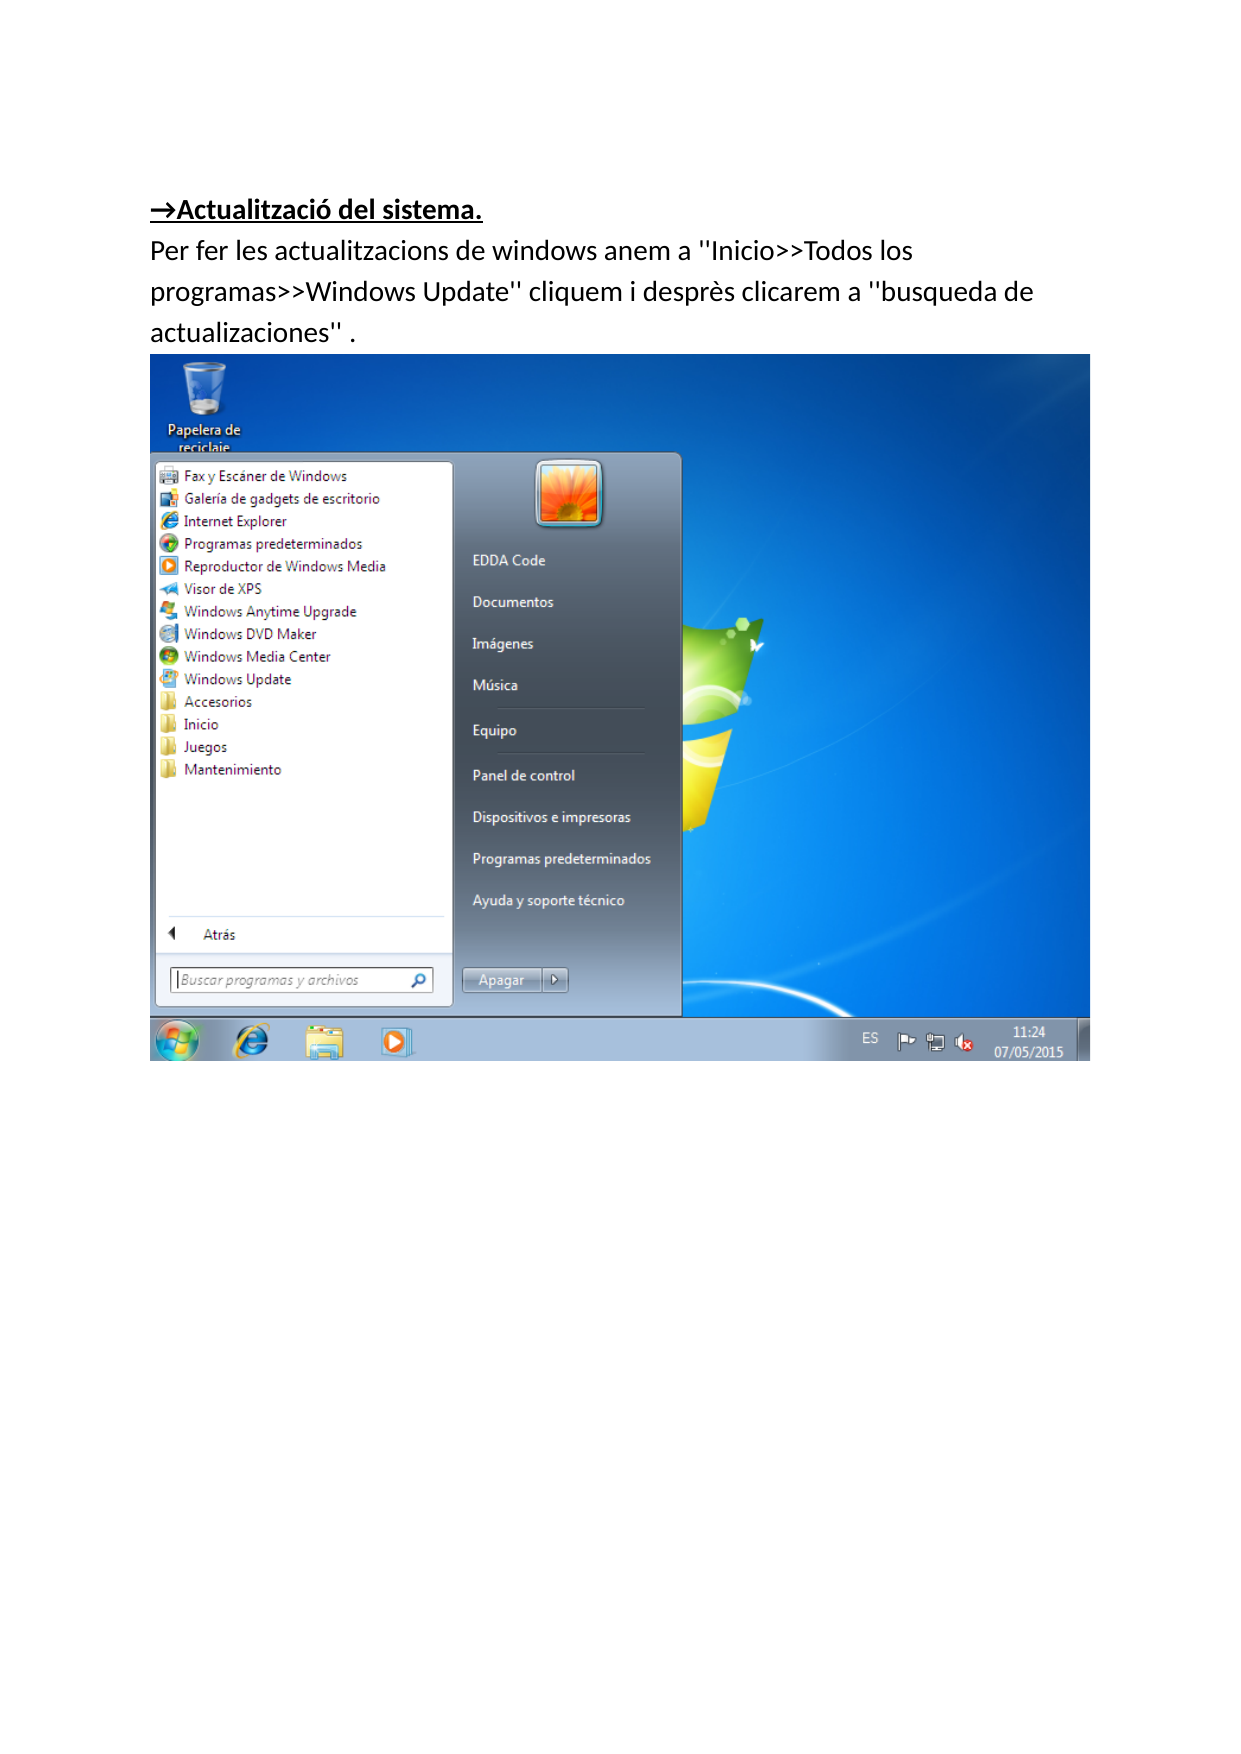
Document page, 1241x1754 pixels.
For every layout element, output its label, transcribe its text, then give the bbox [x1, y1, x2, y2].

text Per fer les actualitzacions de windows anem a ''Inicio>>Todos los programas>>Windows Update'' cliquem i desprès clicarem a ''busqueda de actualizaciones'' . [150, 232, 1090, 349]
picture [150, 354, 1091, 1061]
text →Actualització del sistema. [150, 191, 1090, 227]
